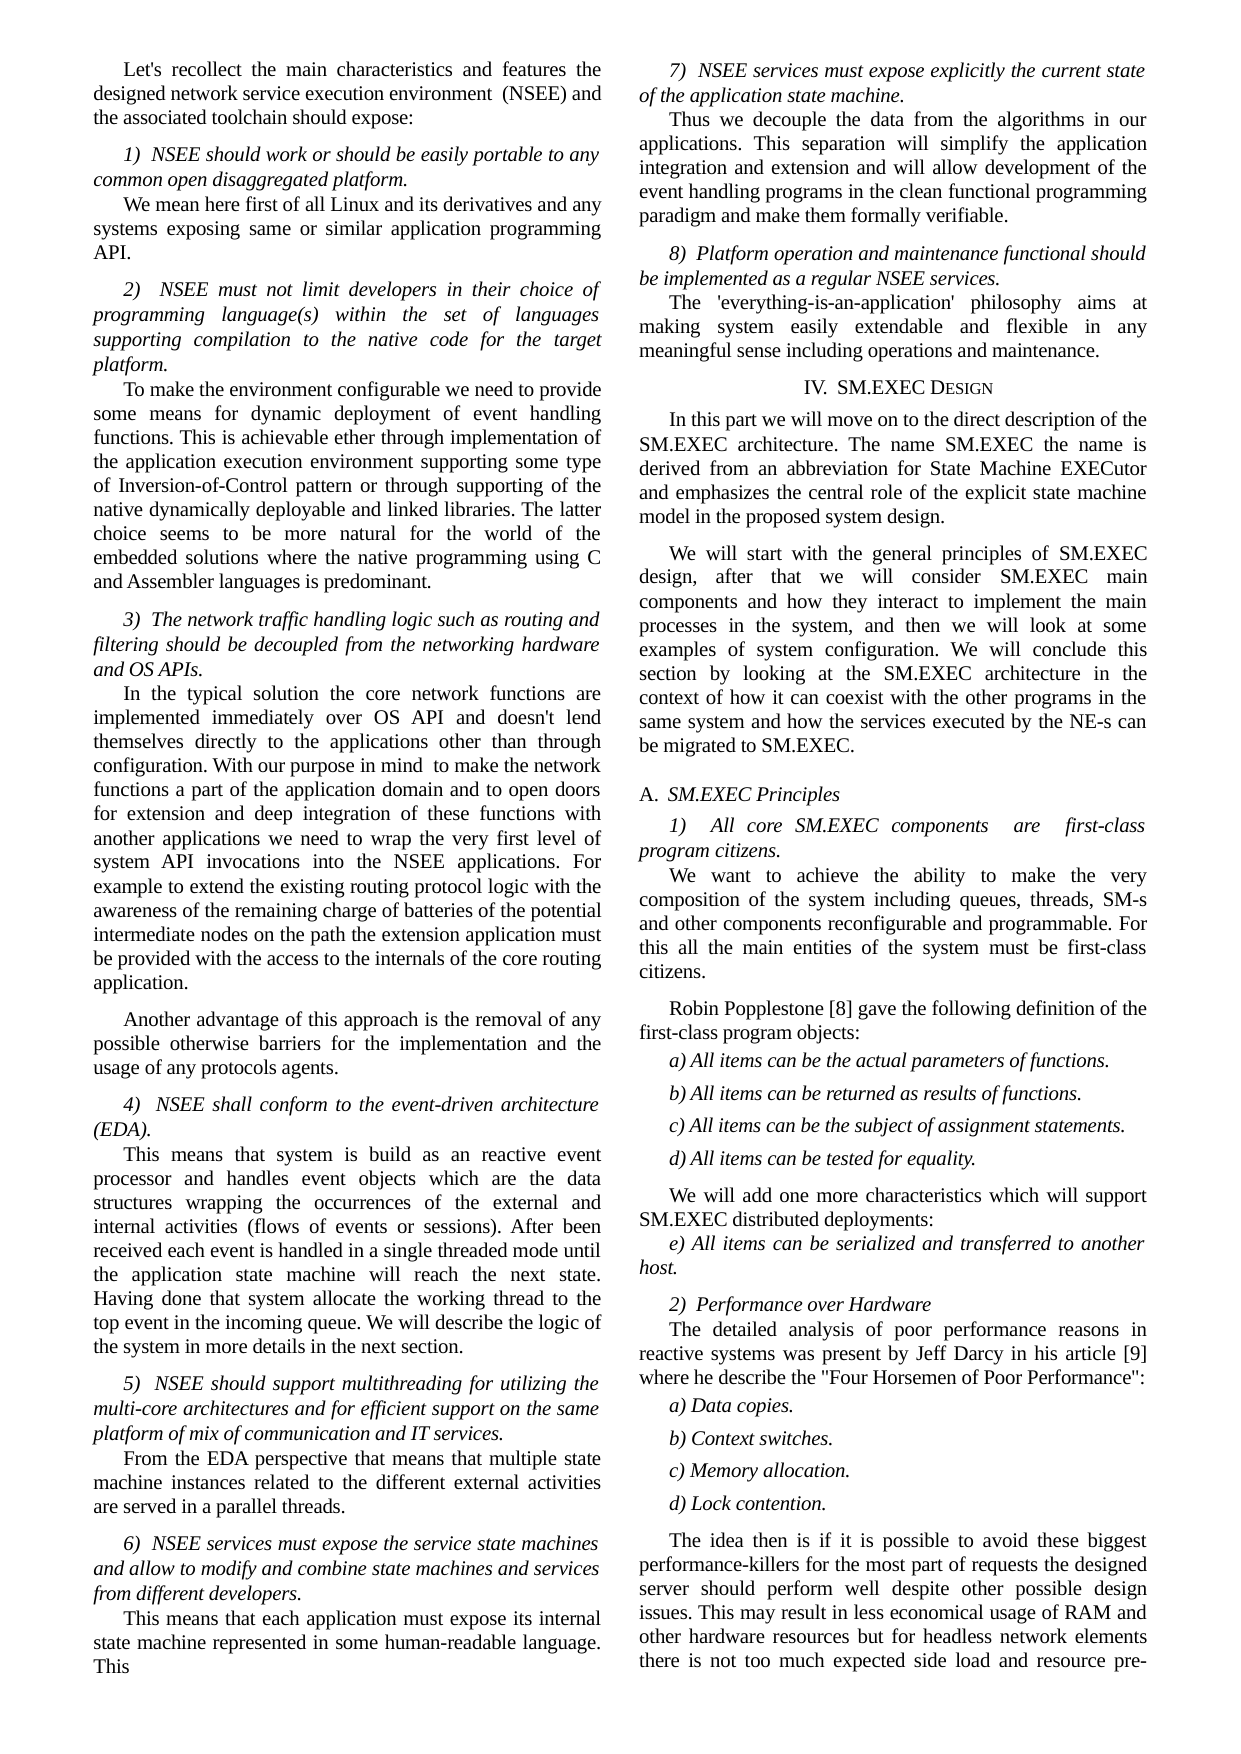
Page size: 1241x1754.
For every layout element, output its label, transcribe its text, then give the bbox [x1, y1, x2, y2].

text The detailed analysis of poor performance reasons in reactive systems was present by Jeff Darcy in his article [9] where he describe the "Four Horsemen of Poor Performance": [639, 1317, 1147, 1389]
subtitle 2) NSEE must not limit developers in their choice of programming language(s) within the set of languages supporting compilation to the native code for the target platform. [93, 277, 601, 377]
subtitle 1) NSEE should work or should be easily portable to any common open disaggregated platform. [93, 142, 601, 192]
subtitle a) All items can be the actual parameters of functions. [639, 1048, 1147, 1072]
text We want to achieve the ability to make the very composition of the system including queues, threads, SM-s and other components reconfigurable and programmable. For this all the main entities of the system must be first-class citizens. [639, 863, 1147, 983]
subtitle d) Lock contention. [639, 1491, 1147, 1515]
subtitle 6) NSEE services must expose the service state machines and allow to modify and combine state machines and services from different developers. [93, 1531, 601, 1606]
text We mean here first of all Linux and its derivatives and any systems exposing same or similar application programming API. [93, 192, 601, 264]
text Let's recollect the main characteristics and features the designed network service execution environment (NSEE) and the associated toolchain should expose: [93, 57, 601, 129]
text In the typical solution the core network functions are implemented immediately over OS API and doesn't lend themselves directly to the applications other than through configuration. With our purpose in mind to make the network functions a part of the application domain and to open doors for extension and deep integration of these functions with another applications we need to wrap the very first level of system API invocations into the NSEE applications. For example to extend the existing routing protocol logic with the awareness of the remaining charge of batteries of the potential intermediate nodes on the path the extension application must be provided with the access to the internals of the core routing application. [93, 681, 601, 994]
text The 'everything-is-an-application' philosophy aims at making system easily extendable and flexible in any meaningful sense including operations and maintenance. [639, 290, 1147, 362]
text To make the environment configurable we need to provide some means for dynamic deployment of event handling functions. This is achievable ether through implementation of the application execution environment supporting some type of Inversion-of-Control pattern or through supporting of the native dynamically deployable and linked libraries. The latter choice seems to be more natural for the world of the embedded solutions where the native programming using C and Assembler languages is predominant. [93, 377, 601, 593]
subtitle 2) Performance over Hardware [639, 1292, 1147, 1317]
text We will add one more characteristics which will support SM.EXEC distributed deployments: [639, 1183, 1147, 1231]
subtitle 3) The network traffic handling logic such as routing and filtering should be decoupled from the networking hardware and OS APIs. [93, 606, 601, 681]
text The idea then is if it is possible to avoid these biggest performance-killers for the most part of requests the designed server should perform well despite other possible design issues. This may result in less economical usage of RAM and other hardware resources but for headless network elements there is not too much expected side load and resource pre- [639, 1528, 1147, 1672]
subtitle b) Context switches. [639, 1426, 1147, 1450]
subtitle a) Data copies. [639, 1393, 1147, 1417]
subtitle 1) All core SM.EXEC components are first-class program citizens. [639, 813, 1147, 863]
text This means that each application must expose its internal state machine represented in some human-readable language. This [93, 1606, 601, 1678]
text This means that system is build as an reactive event processor and handles event objects which are the data structures wrapping the occurrences of the external and internal activities (flows of events or sessions). After been received each event is handled in a single threaded mode until the application state machine will reach the next state. Having done that system allocate the working thread to the top event in the incoming queue. We will describe the logic of the system in more details in the next section. [93, 1141, 601, 1358]
subtitle b) All items can be returned as results of functions. [639, 1081, 1147, 1105]
subtitle 7) NSEE services must expose explicitly the current state of the application state machine. [639, 57, 1147, 107]
subtitle c) All items can be the subject of assignment statements. [639, 1113, 1147, 1137]
text e) All items can be serialized and transferred to another host. [639, 1231, 1147, 1279]
subtitle 5) NSEE should support multithreading for utilizing the multi-core architectures and for efficient support on the same platform of mix of communication and IT services. [93, 1371, 601, 1446]
subtitle SM.EXEC Design [639, 375, 1147, 399]
text Thus we decouple the data from the algorithms in our applications. This separation will simplify the application integration and extension and will allow development of the event handling programs in the clean functional programming paradigm and make them formally verifiable. [639, 107, 1147, 227]
subtitle d) All items can be tested for equality. [639, 1146, 1147, 1170]
subtitle c) Memory allocation. [639, 1458, 1147, 1482]
subtitle 8) Platform operation and maintenance functional should be implemented as a regular NSEE services. [639, 240, 1147, 290]
subtitle SM.EXEC Principles [639, 782, 1147, 806]
text From the EDA perspective that means that multiple state machine instances related to the different external activities are served in a parallel threads. [93, 1446, 601, 1518]
text In this part we will move on to the direct description of the SM.EXEC architecture. The name SM.EXEC the name is derived from an abbreviation for State Machine EXECutor and emphasizes the central role of the explicit state machine model in the proposed system design. [639, 407, 1147, 528]
text Robin Popplestone [8] gave the following definition of the first-class program objects: [639, 996, 1147, 1044]
text We will start with the general principles of SM.EXEC design, after that we will consider SM.EXEC main components and how they interact to implement the main processes in the system, and then we will look at some examples of system configuration. We will conclude this section by looking at the SM.EXEC architecture in the context of how it can coexist with the other programs in the same system and how the services executed by the NE-s can be migrated to SM.EXEC. [639, 540, 1147, 757]
subtitle 4) NSEE shall conform to the event-driven architecture (EDA). [93, 1091, 601, 1141]
text Another advantage of this approach is the removal of any possible otherwise barriers for the implementation and the usage of any protocols agents. [93, 1007, 601, 1079]
